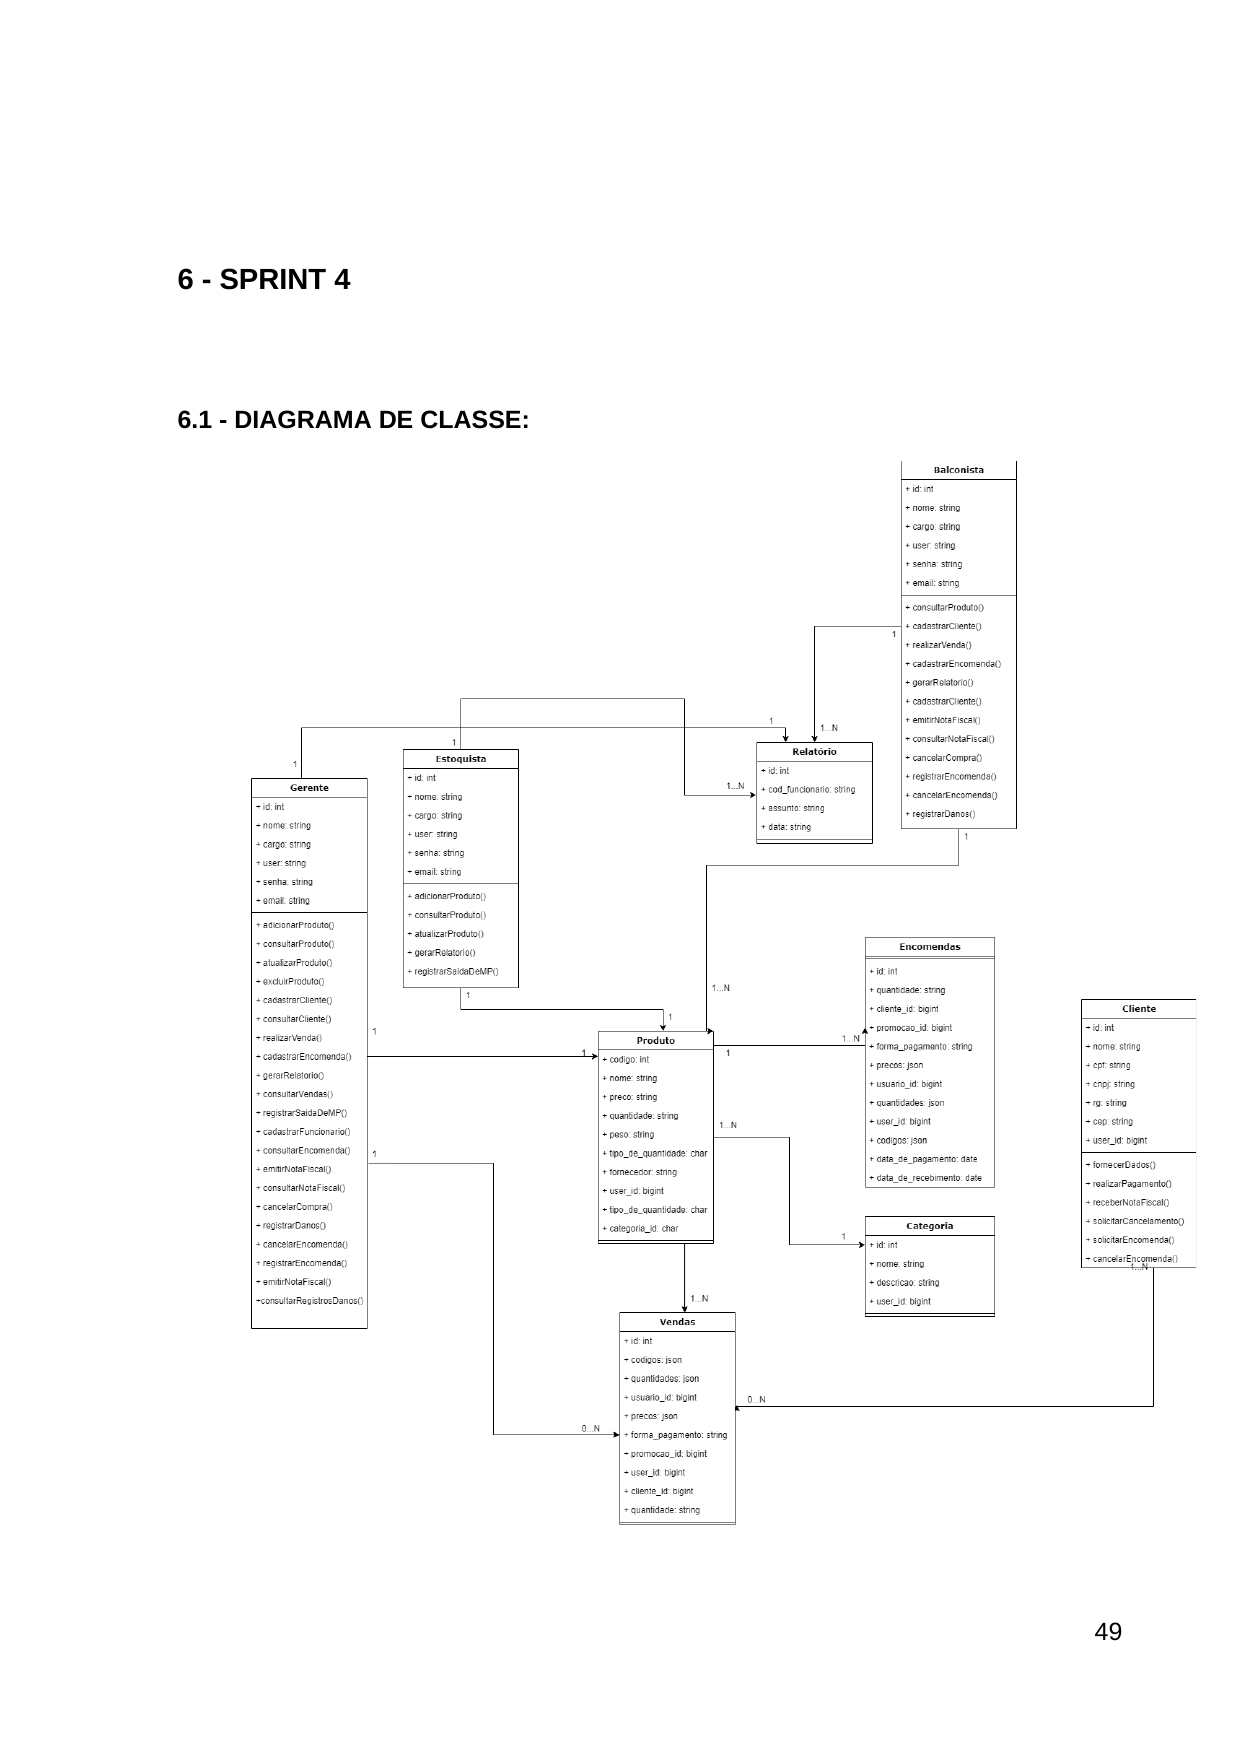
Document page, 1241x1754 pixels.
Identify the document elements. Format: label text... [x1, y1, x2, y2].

picture [251, 461, 1197, 1525]
subtitle 6 - SPRINT 4 [177, 262, 1122, 296]
subtitle 6.1 - DIAGRAMA DE CLASSE: [177, 405, 1122, 434]
